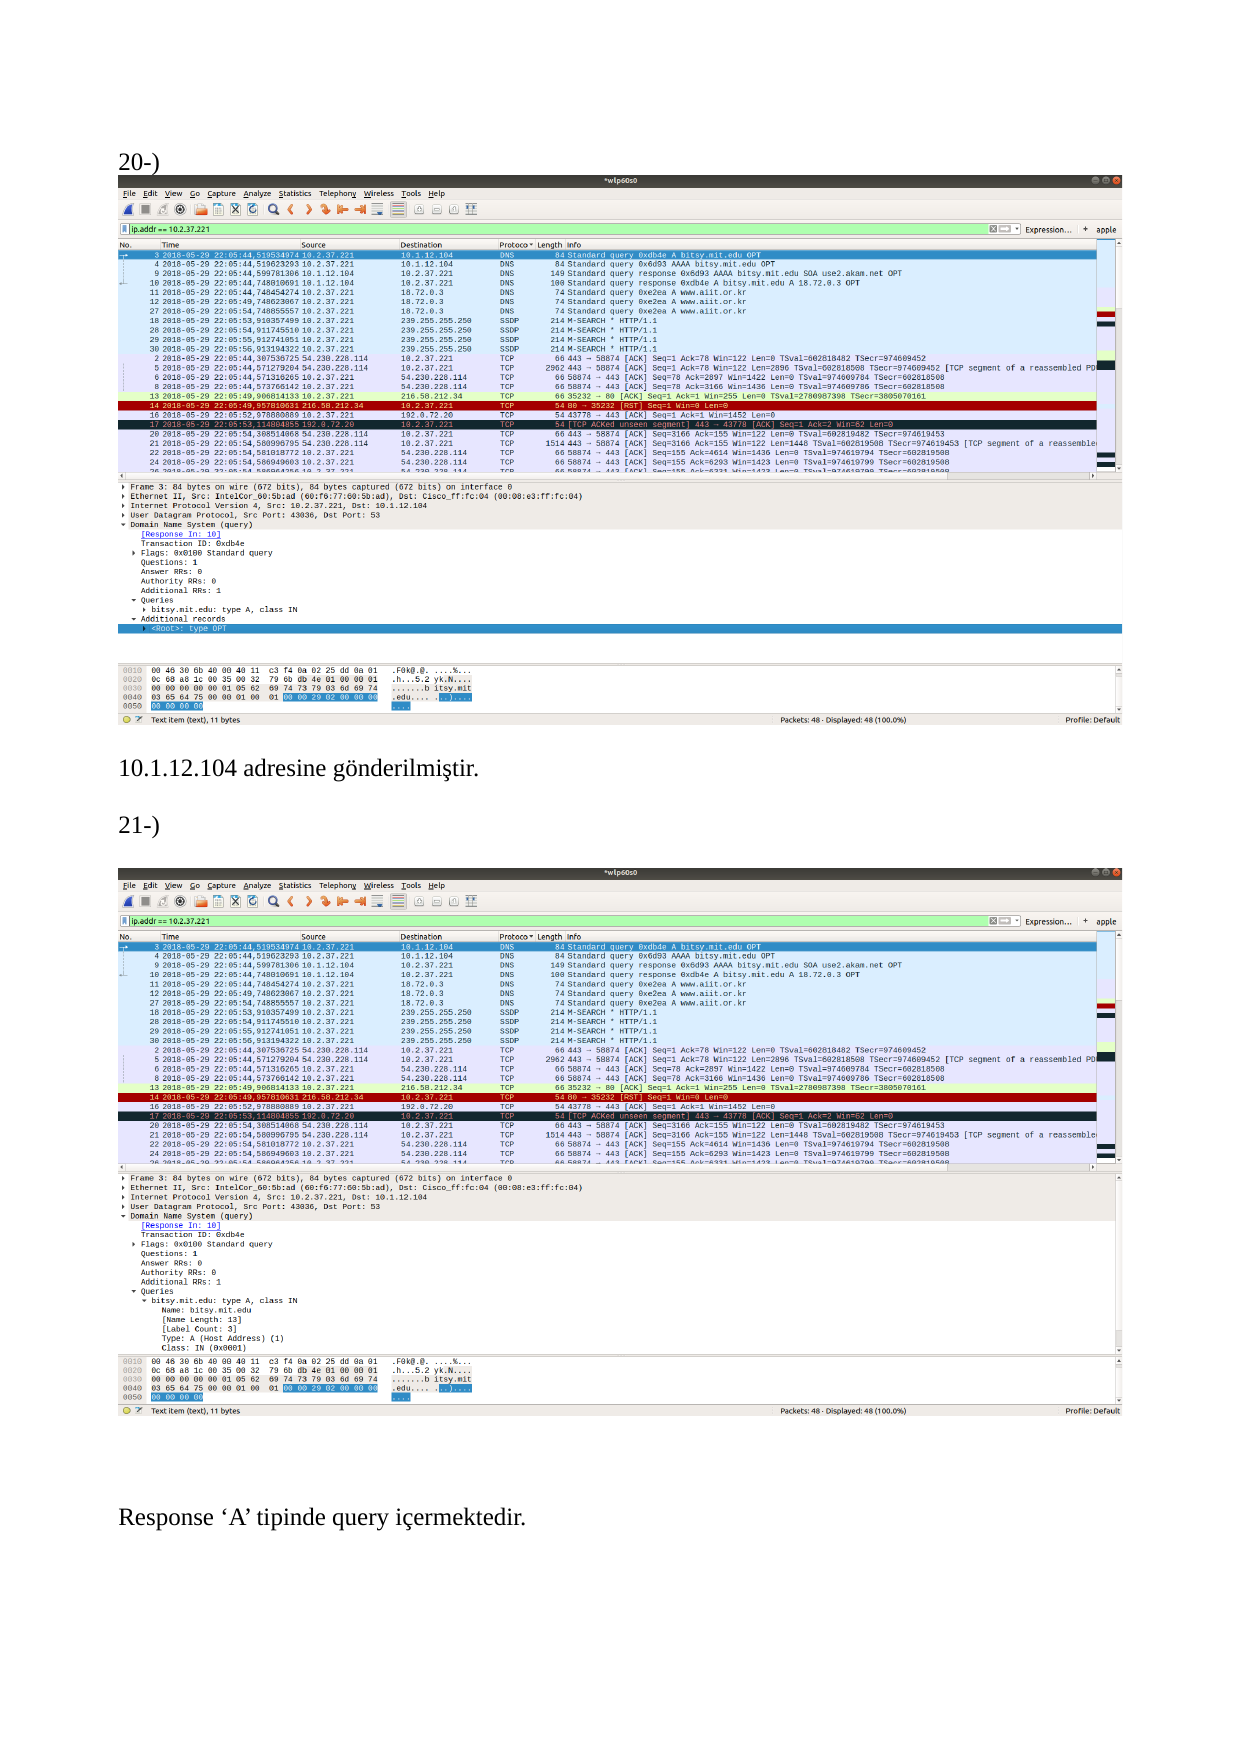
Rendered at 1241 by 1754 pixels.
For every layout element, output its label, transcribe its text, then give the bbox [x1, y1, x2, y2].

text Response ‘A’ tipinde query içermektedir. [118, 1502, 1122, 1531]
text 20-) [118, 147, 1122, 175]
picture [118, 175, 1123, 725]
text 10.1.12.104 adresine gönderilmiştir. [118, 753, 1122, 782]
picture [118, 868, 1123, 1416]
text 21-) [118, 811, 1122, 839]
